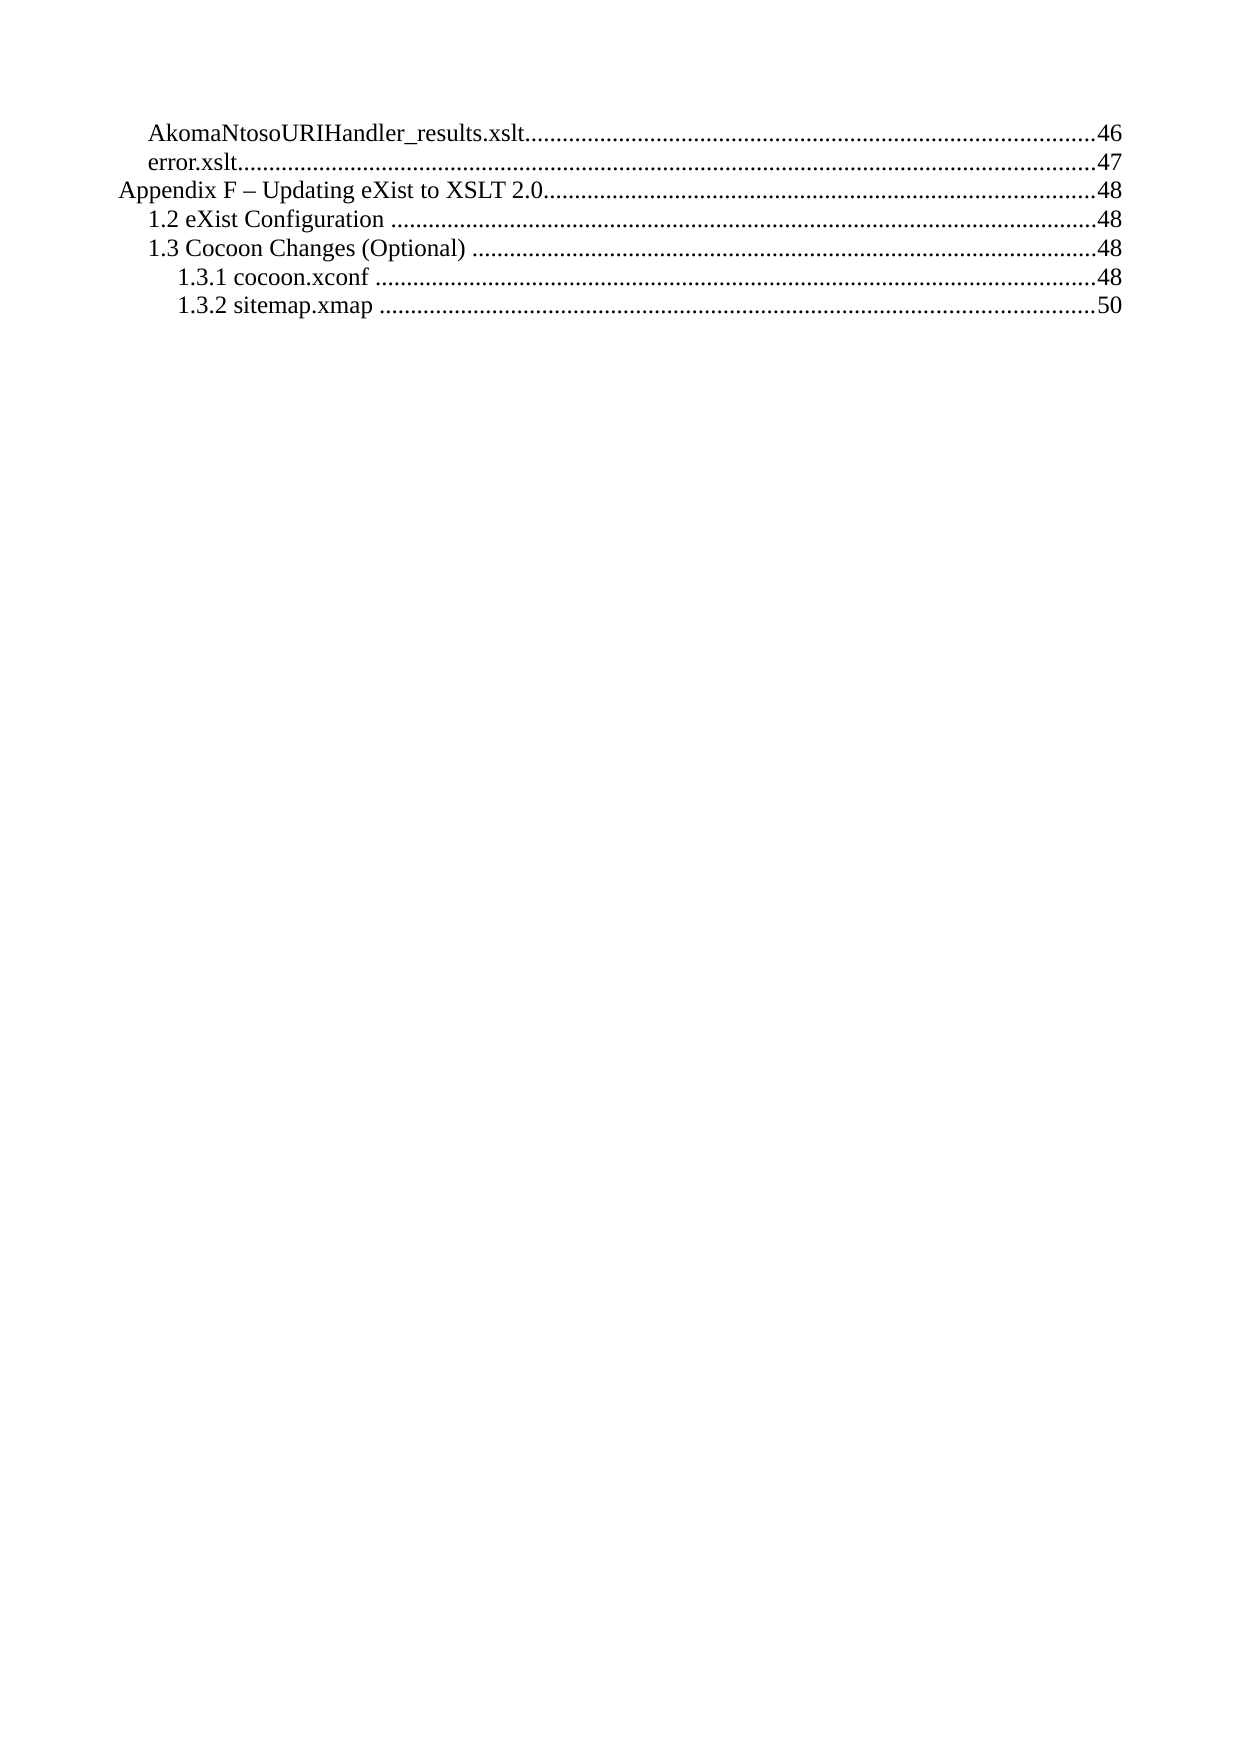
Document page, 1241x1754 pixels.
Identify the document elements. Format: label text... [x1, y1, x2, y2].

text 1.3 Cocoon Changes (Optional) 48 [148, 233, 1122, 262]
text 1.3.2 sitemap.xmap 50 [177, 291, 1122, 319]
text Appendix F – Updating eXist to XSLT 2.0 48 [118, 176, 1122, 204]
text 1.3.1 cocoon.xconf 48 [177, 262, 1122, 291]
text 1.2 eXist Configuration 48 [148, 204, 1122, 233]
text AkomaNtosoURIHandler_results.xslt 46 [148, 118, 1122, 147]
text error.xslt 47 [148, 147, 1122, 176]
